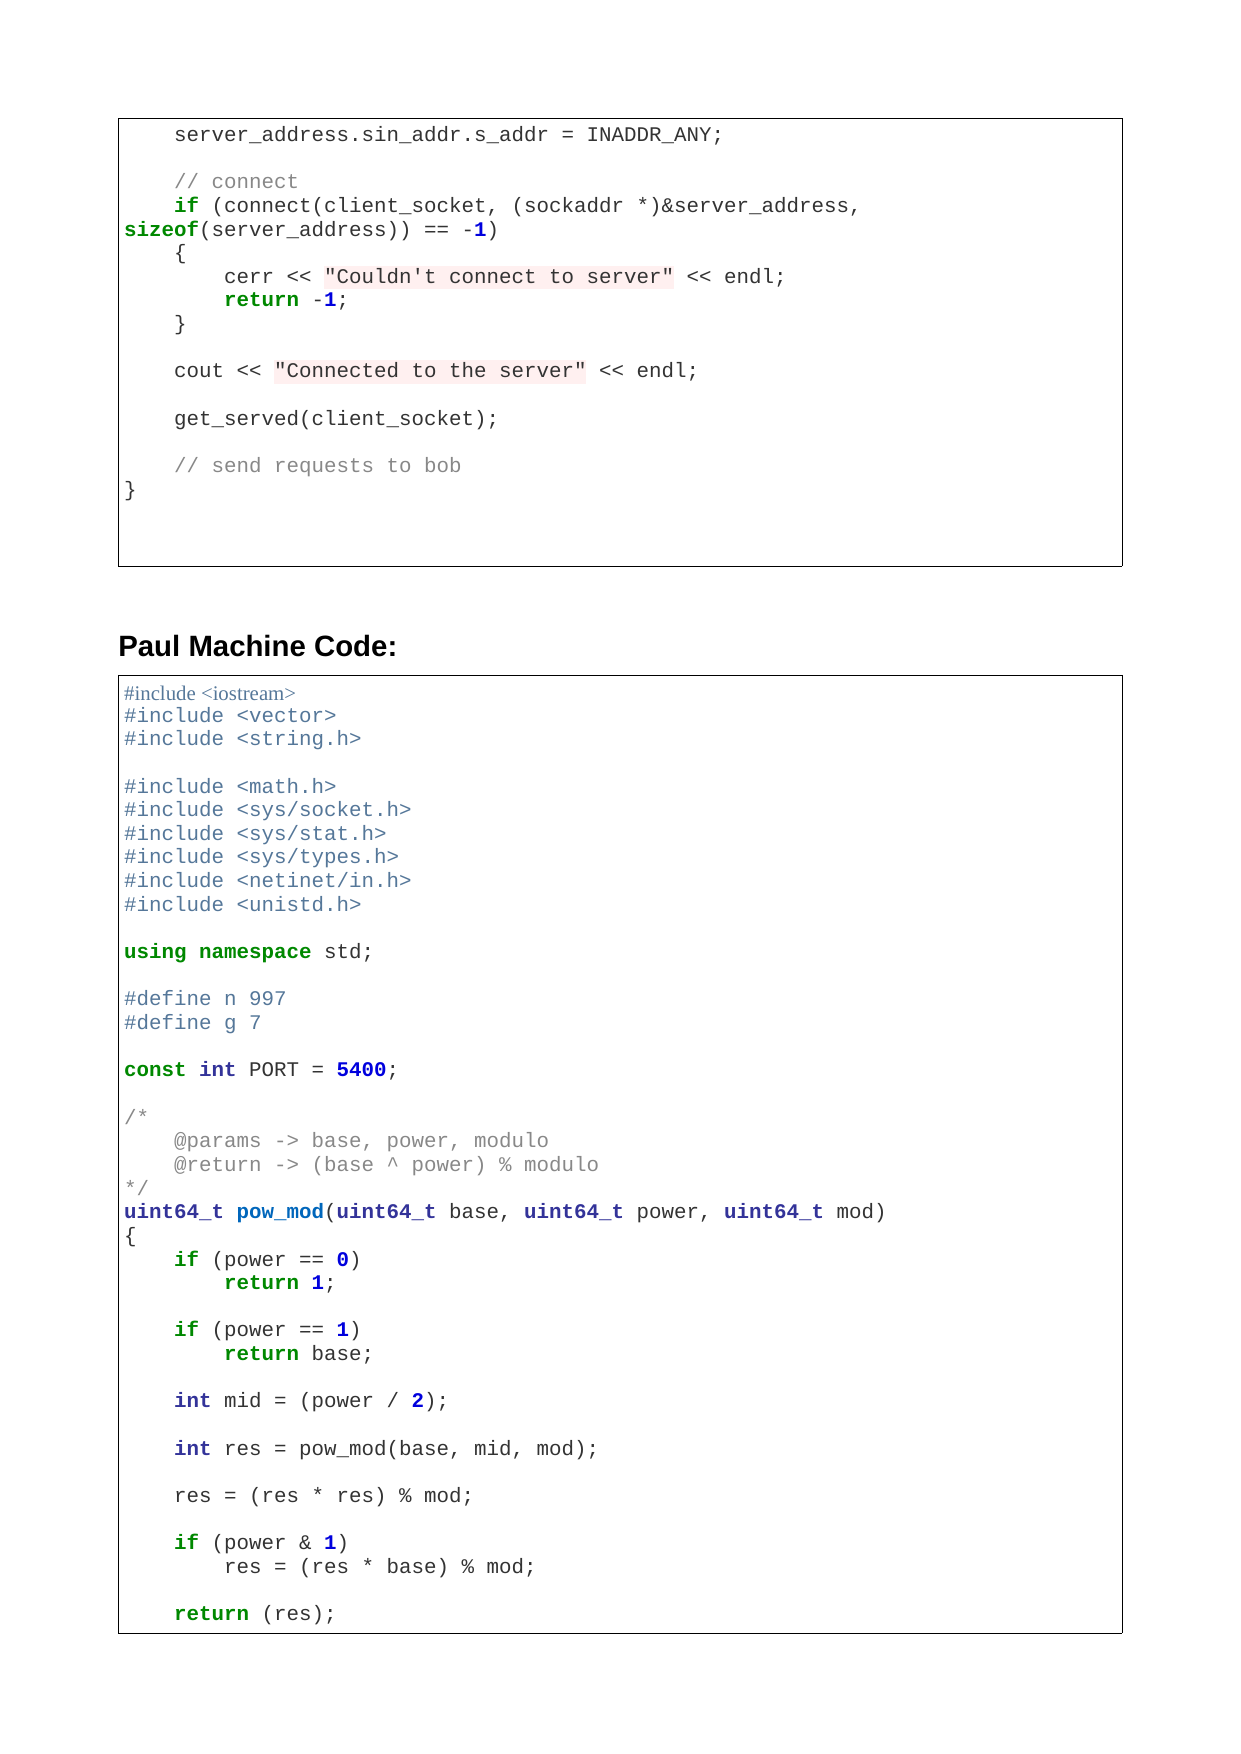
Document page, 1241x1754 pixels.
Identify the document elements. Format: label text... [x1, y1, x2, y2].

table_header #include <iostream> #include <vector> #include <string.h> #include <math.h> #include <sys/socket.h> #include <sys/stat.h> #include <sys/types.h> #include <netinet/in.h> #include <unistd.h> using namespace std; #define n 997 #define g 7 const int PORT = 5400; /* @params -> base, power, modulo @return -> (base ^ power) % modulo */ uint64_t pow_mod(uint64_t base, uint64_t power, uint64_t mod) { if (power == 0) return 1; if (power == 1) return base; int mid = (power / 2); int res = pow_mod(base, mid, mod); res = (res * res) % mod; if (power & 1) res = (res * base) % mod; return (res); [119, 676, 1122, 1633]
table_header server_address.sin_addr.s_addr = INADDR_ANY; // connect if (connect(client_socket, (sockaddr *)&server_address, sizeof(server_address)) == -1) { cerr << "Couldn't connect to server" << endl; return -1; } cout << "Connected to the server" << endl; get_served(client_socket); // send requests to bob } [119, 119, 1122, 566]
subtitle Paul Machine Code: [118, 628, 1122, 662]
